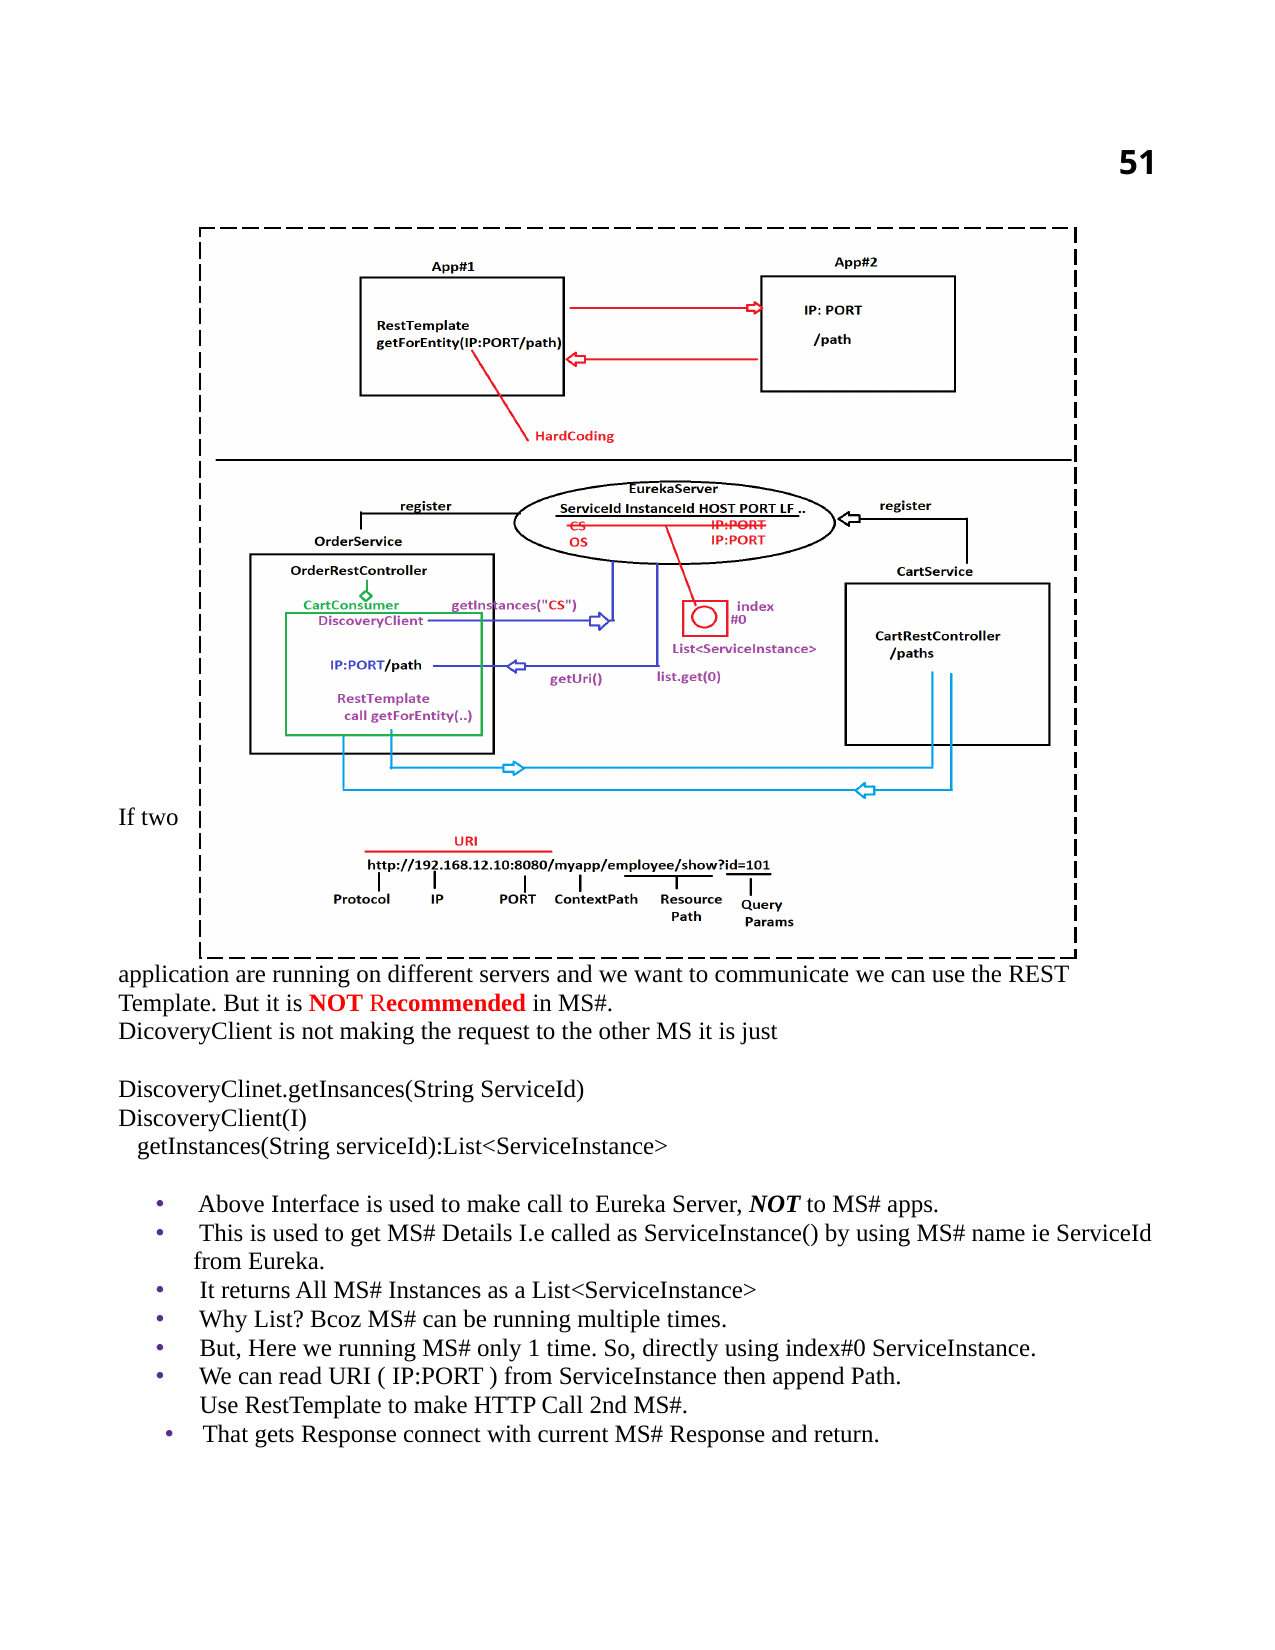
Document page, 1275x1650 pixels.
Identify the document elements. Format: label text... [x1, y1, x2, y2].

text DiscoveryClinet.getInsances(String ServiceId) [118, 1074, 1157, 1103]
list That gets Response connect with current MS# Response and return. [165, 1419, 1157, 1448]
text DicoveryClient is not making the request to the other MS it is just [118, 1016, 1157, 1045]
text If two application are running on different servers and we want to communicate we can use the REST Template. But it is NOT Recommended in MS#. [118, 802, 1157, 1016]
list Why List? Bcoz MS# can be running multiple times. [156, 1304, 1157, 1333]
list But, Here we running MS# only 1 time. So, directly using index#0 ServiceInstance. [156, 1333, 1157, 1361]
text DiscoveryClient(I) [118, 1103, 1157, 1131]
text Use RestTemplate to make HTTP Call 2nd MS#. [118, 1390, 1157, 1419]
picture [203, 231, 1072, 954]
text getInstances(String serviceId):List<ServiceInstance> [118, 1131, 1157, 1160]
list Above Interface is used to make call to Eureka Server, NOT to MS# apps. [156, 1189, 1157, 1218]
list It returns All MS# Instances as a List<ServiceInstance> [156, 1275, 1157, 1304]
list We can read URI ( IP:PORT ) from ServiceInstance then append Path. [156, 1361, 1157, 1390]
list This is used to get MS# Details I.e called as ServiceInstance() by using MS# name ie ServiceId from Eureka. [156, 1218, 1157, 1275]
